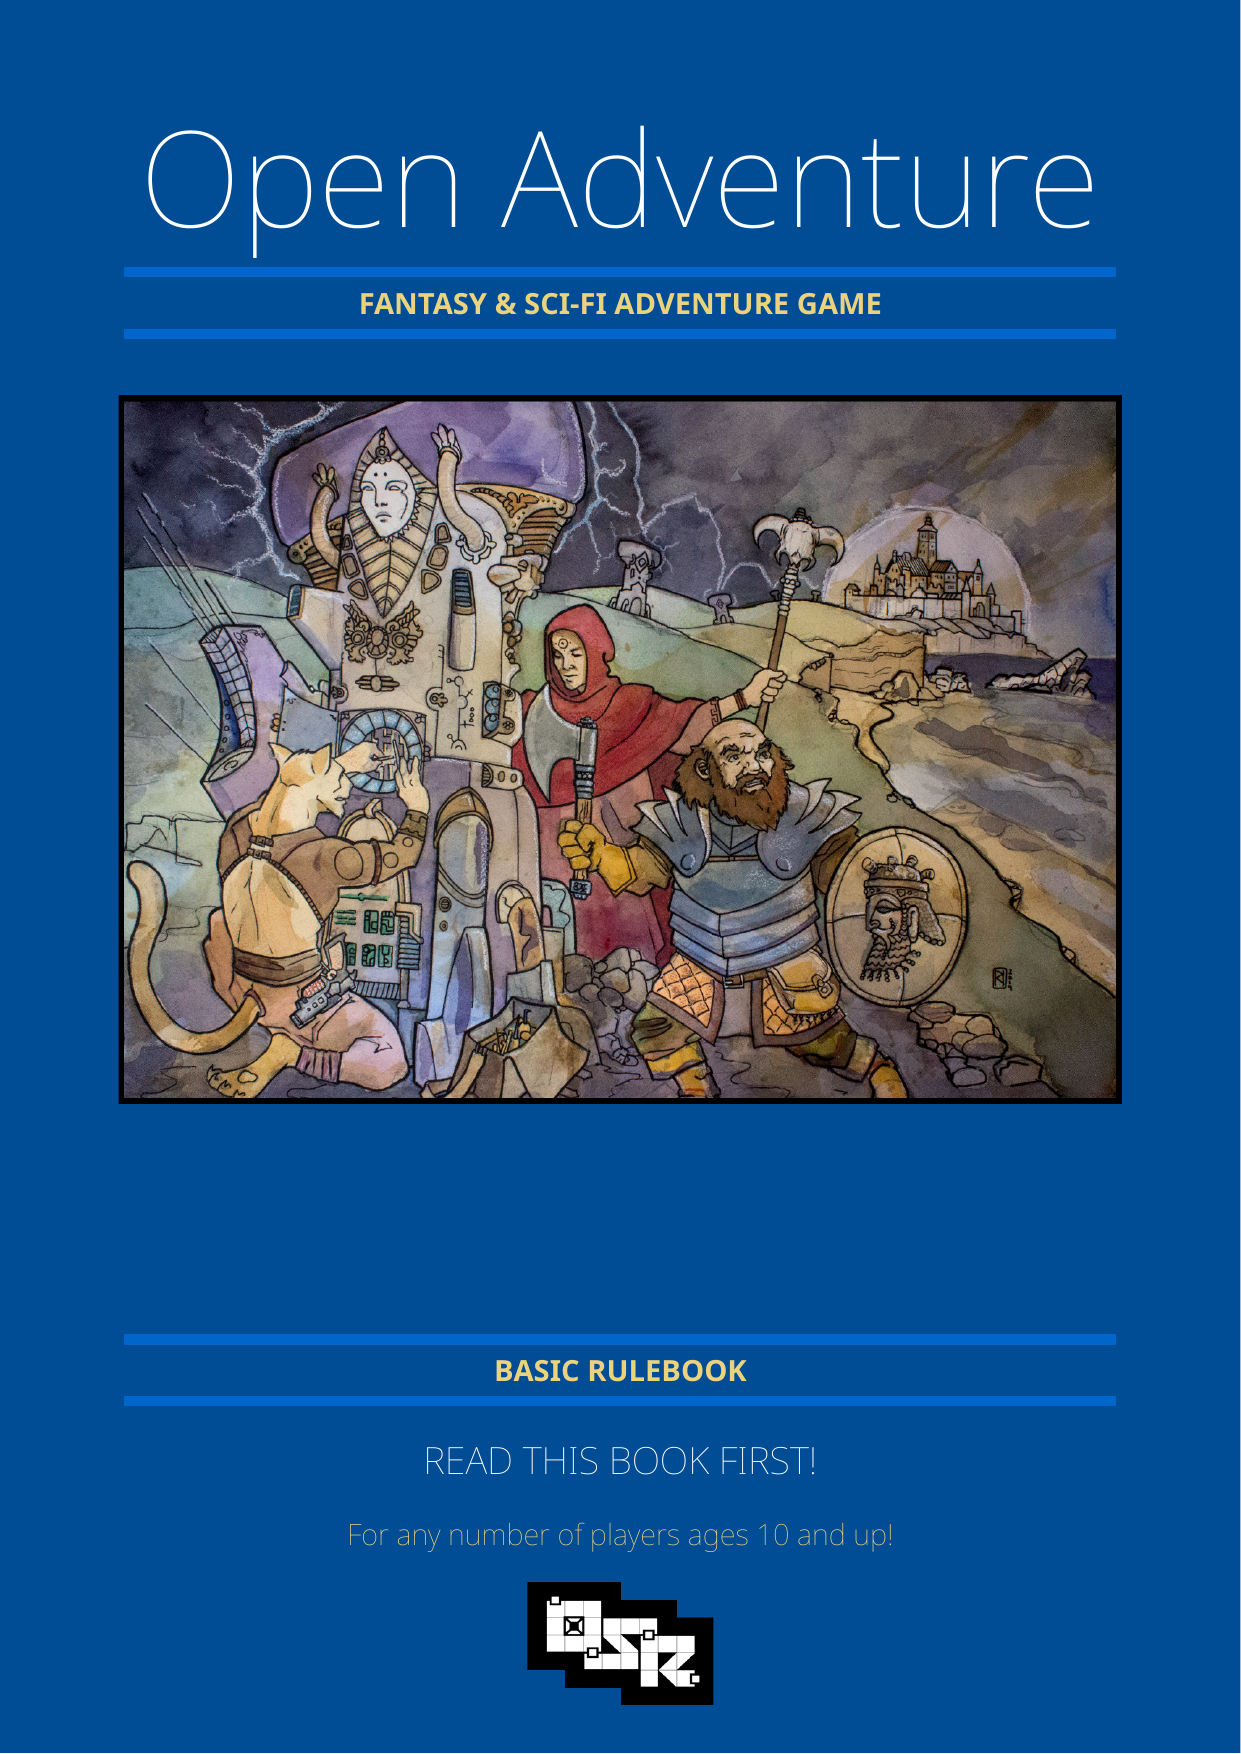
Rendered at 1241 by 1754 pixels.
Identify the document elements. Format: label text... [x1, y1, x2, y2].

text For any number of players ages 10 and up! [0, 1514, 1241, 1554]
text Open Adventure [0, 85, 1241, 267]
text READ THIS BOOK FIRST! [0, 1434, 1241, 1486]
picture [527, 1582, 714, 1705]
table_header FANTASY & SCI-FI ADVENTURE GAME [124, 277, 1116, 328]
table_header BASIC RULEBOOK [124, 1345, 1116, 1396]
picture [118, 395, 1122, 1104]
